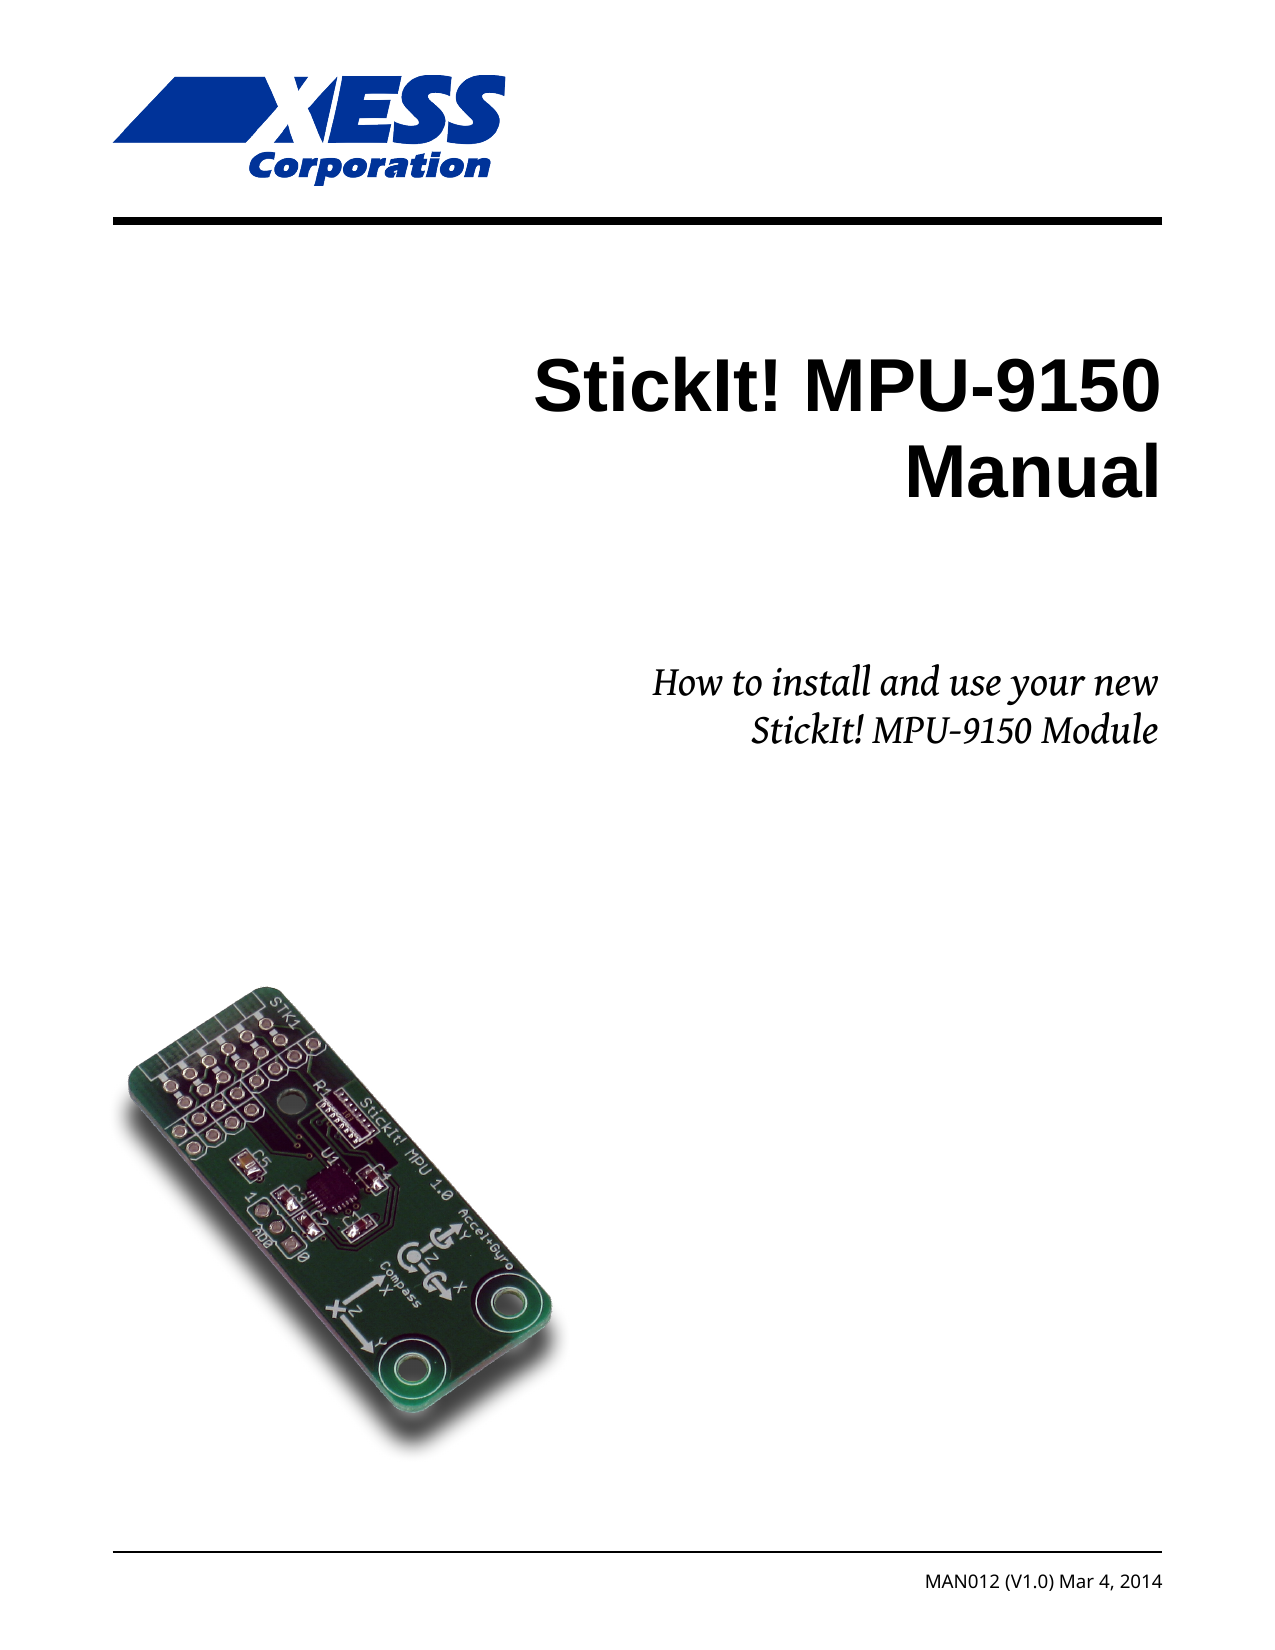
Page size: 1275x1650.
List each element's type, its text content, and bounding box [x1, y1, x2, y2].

picture [112, 75, 506, 186]
picture [103, 973, 573, 1463]
title StickIt! MPU-9150 Manual [486, 341, 1162, 514]
subtitle How to install and use your new StickIt! MPU-9150 Module [112, 658, 1162, 755]
